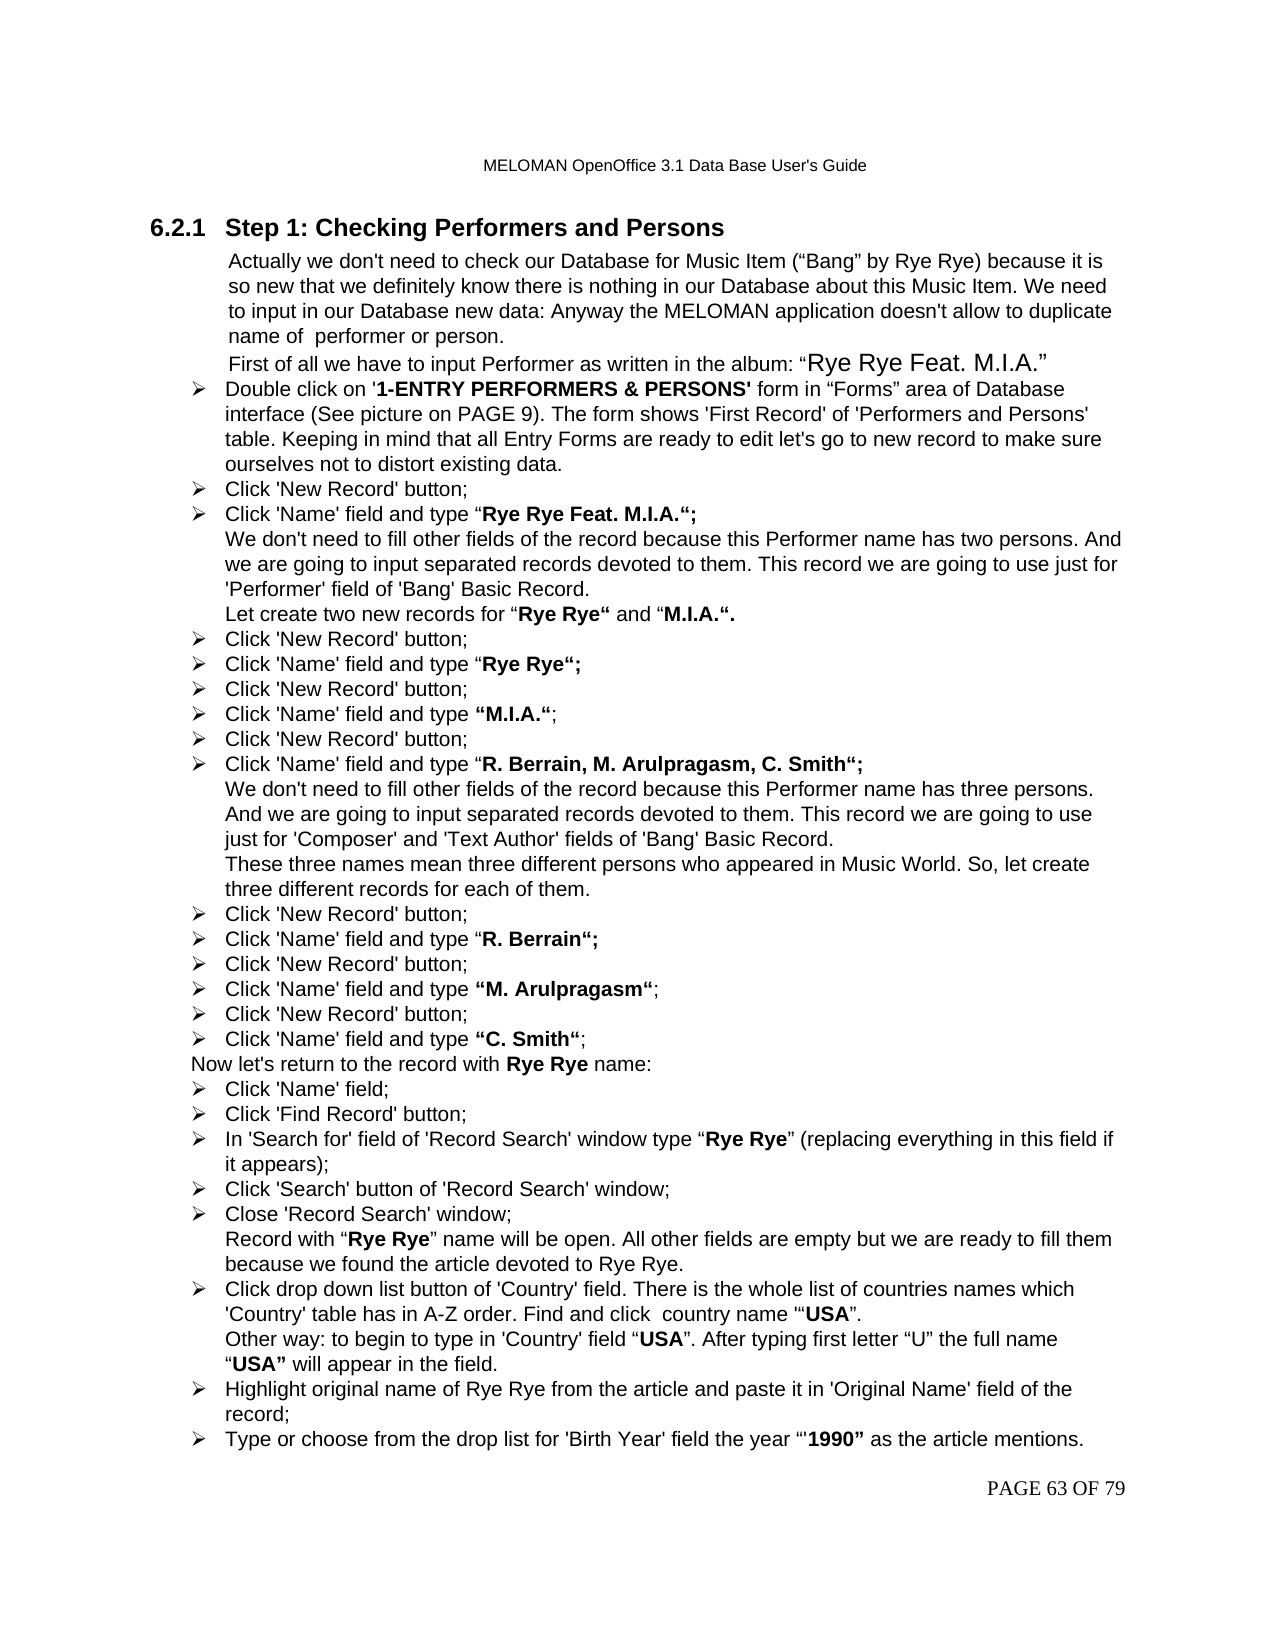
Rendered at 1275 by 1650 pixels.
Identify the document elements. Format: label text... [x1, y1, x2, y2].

list Click 'Name' field and type “R. Berrain, M. Arulpragasm, C. Smith“; [191, 751, 1125, 776]
list We don't need to fill other fields of the record because this Performer name has three persons. And we are going to input separated records devoted to them. This record we are going to use just for 'Composer' and 'Text Author' fields of 'Bang' Basic Record. [191, 776, 1125, 851]
text Actually we don't need to check our Database for Music Item (“Bang” by Rye Rye) because it is so new that we definitely know there is nothing in our Database about this Music Item. We need to input in our Database new data: Anyway the MELOMAN application doesn't allow to duplicate name of performer or person. [228, 247, 1125, 347]
text Now let's return to the record with Rye Rye name: [191, 1051, 1125, 1076]
list Click 'New Record' button; [191, 1001, 1125, 1026]
list Click 'New Record' button; [191, 626, 1125, 651]
list These three names mean three different persons who appeared in Music World. So, let create three different records for each of them. [191, 851, 1125, 901]
list Let create two new records for “Rye Rye“ and “M.I.A.“. [191, 601, 1125, 626]
list Click 'Name' field and type “C. Smith“; [191, 1026, 1125, 1051]
text First of all we have to input Performer as written in the album: “Rye Rye Feat. M.I.A.” [228, 347, 1125, 376]
list Other way: to begin to type in 'Country' field “USA”. After typing first letter “U” the full name “USA” will appear in the field. [191, 1326, 1125, 1376]
list Click 'Name' field; [191, 1076, 1125, 1101]
list Close 'Record Search' window; [191, 1201, 1125, 1226]
subtitle Step 1: Checking Performers and Persons [150, 212, 1125, 241]
list Click 'New Record' button; [191, 726, 1125, 751]
list Click 'Name' field and type “R. Berrain“; [191, 926, 1125, 951]
list Click 'Find Record' button; [191, 1101, 1125, 1126]
list Type or choose from the drop list for 'Birth Year' field the year “'1990” as the article mentions. [191, 1426, 1125, 1451]
list Click 'New Record' button; [191, 901, 1125, 926]
list Click 'Search' button of 'Record Search' window; [191, 1176, 1125, 1201]
list Click 'New Record' button; [191, 676, 1125, 701]
list Record with “Rye Rye” name will be open. All other fields are empty but we are ready to fill them because we found the article devoted to Rye Rye. [191, 1226, 1125, 1276]
list Click 'Name' field and type “M. Arulpragasm“; [191, 976, 1125, 1001]
list Double click on '1-ENTRY PERFORMERS & PERSONS' form in “Forms” area of Database interface (See picture on PAGE 9). The form shows 'First Record' of 'Performers and Persons' table. Keeping in mind that all Entry Forms are ready to edit let's go to new record to make sure ourselves not to distort existing data. [191, 376, 1125, 476]
list Click 'Name' field and type “Rye Rye Feat. M.I.A.“; [191, 501, 1125, 526]
list Click 'New Record' button; [191, 476, 1125, 501]
list Click 'Name' field and type “M.I.A.“; [191, 701, 1125, 726]
list Highlight original name of Rye Rye from the article and paste it in 'Original Name' field of the record; [191, 1376, 1125, 1426]
list Click drop down list button of 'Country' field. There is the whole list of countries names which 'Country' table has in A-Z order. Find and click country name '“USA”. [191, 1276, 1125, 1326]
list We don't need to fill other fields of the record because this Performer name has two persons. And we are going to input separated records devoted to them. This record we are going to use just for 'Performer' field of 'Bang' Basic Record. [191, 526, 1125, 601]
list Click 'New Record' button; [191, 951, 1125, 976]
list Click 'Name' field and type “Rye Rye“; [191, 651, 1125, 676]
list In 'Search for' field of 'Record Search' window type “Rye Rye” (replacing everything in this field if it appears); [191, 1126, 1125, 1176]
